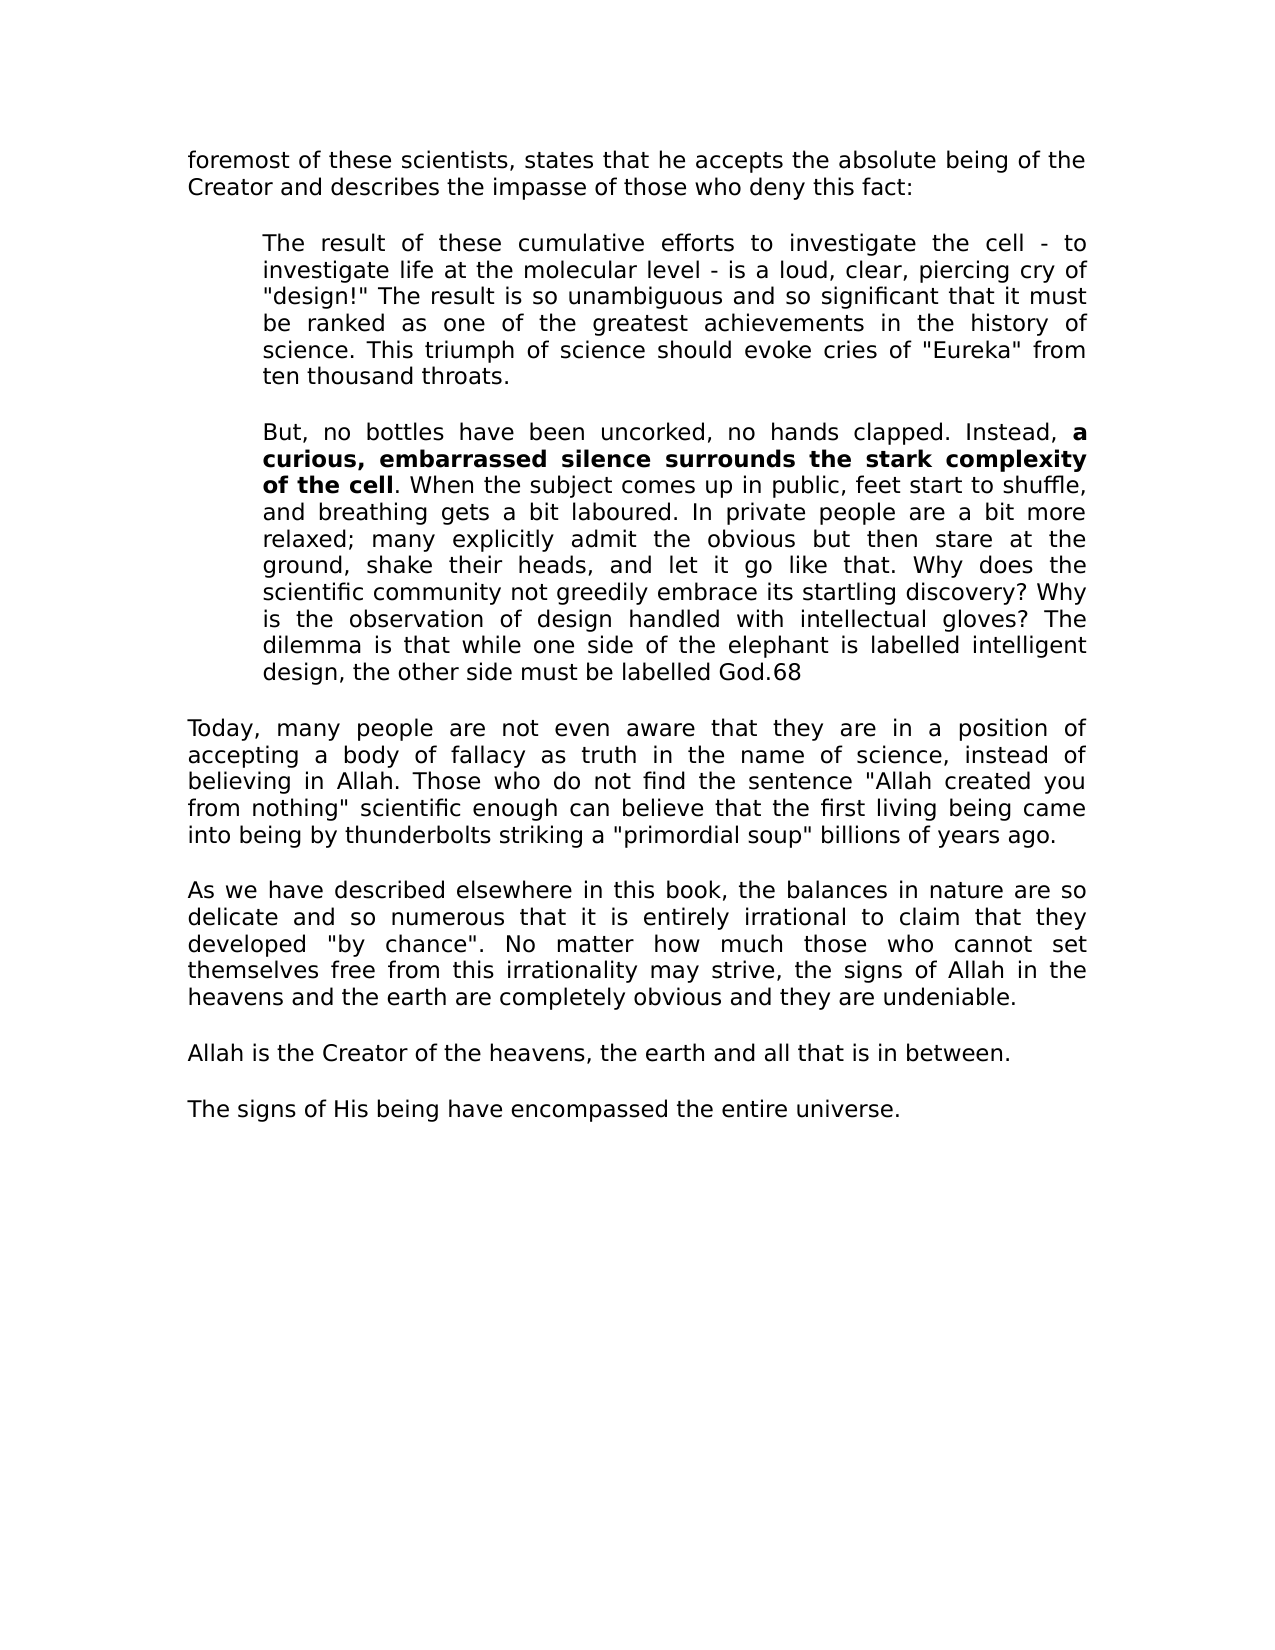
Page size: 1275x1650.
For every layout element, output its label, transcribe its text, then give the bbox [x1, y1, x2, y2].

text foremost of these scientists, states that he accepts the absolute being of the Creator and describes the impasse of those who deny this fact: [187, 148, 1088, 201]
text The result of these cumulative efforts to investigate the cell - to investigate life at the molecular level - is a loud, clear, piercing cry of "design!" The result is so unambiguous and so significant that it must be ranked as one of the greatest achievements in the history of science. This triumph of science should evoke cries of "Eureka" from ten thousand throats. [262, 230, 1088, 390]
text But, no bottles have been uncorked, no hands clapped. Instead, a curious, embarrassed silence surrounds the stark complexity of the cell. When the subject comes up in public, feet start to shuffle, and breathing gets a bit laboured. In private people are a bit more relaxed; many explicitly admit the obvious but then stare at the ground, shake their heads, and let it go like that. Why does the scientific community not greedily embrace its startling discovery? Why is the observation of design handled with intellectual gloves? The dilemma is that while one side of the elephant is labelled intelligent design, the other side must be labelled God.68 [262, 419, 1088, 686]
text Allah is the Creator of the heavens, the earth and all that is in between. [187, 1040, 1088, 1067]
text Today, many people are not even aware that they are in a position of accepting a body of fallacy as truth in the name of science, instead of believing in Allah. Those who do not find the sentence "Allah created you from nothing" scientific enough can believe that the first living being came into being by thunderbolts striking a "primordial soup" billions of years ago. [187, 715, 1088, 848]
text The signs of His being have encompassed the entire universe. [187, 1096, 1088, 1123]
text As we have described elsewhere in this book, the balances in nature are so delicate and so numerous that it is entirely irrational to claim that they developed "by chance". No matter how much those who cannot set themselves free from this irrationality may strive, the signs of Allah in the heavens and the earth are completely obvious and they are undeniable. [187, 878, 1088, 1011]
